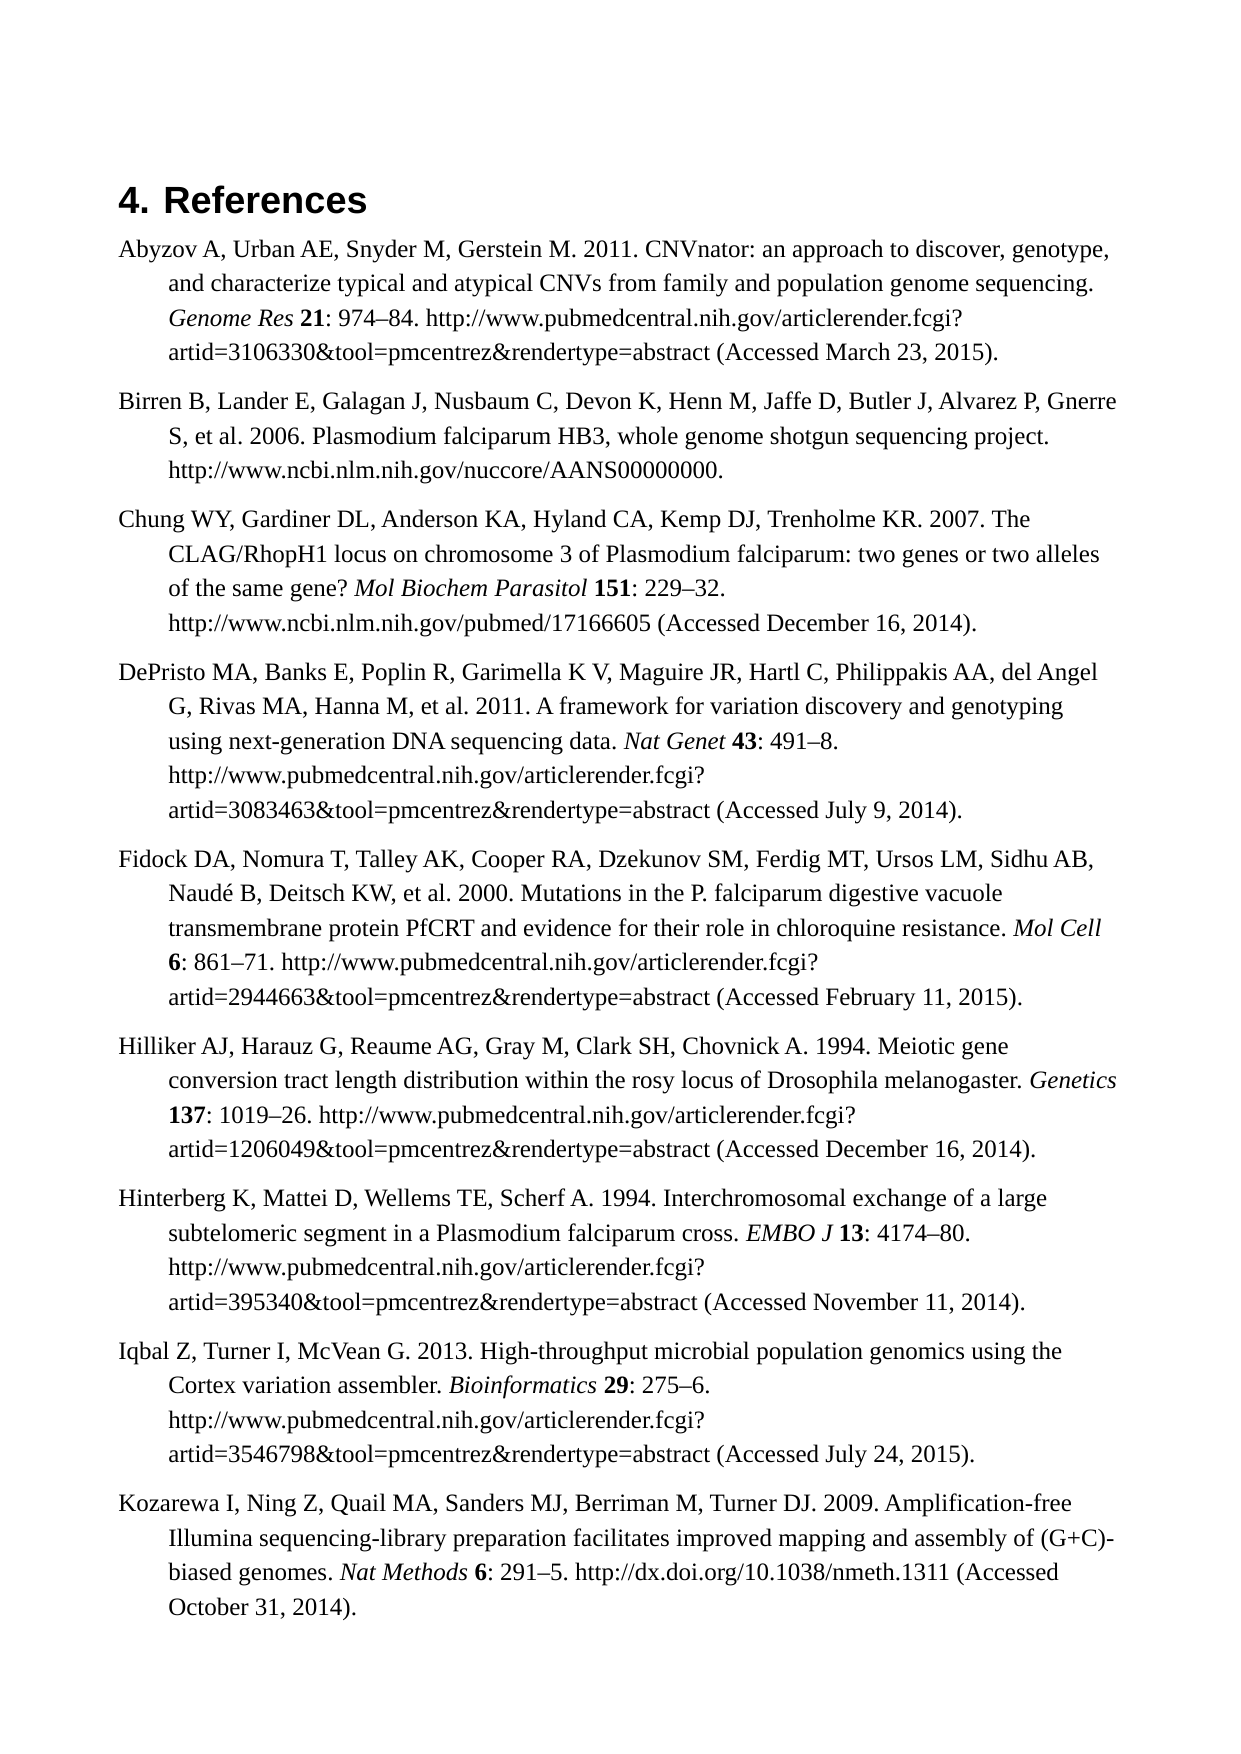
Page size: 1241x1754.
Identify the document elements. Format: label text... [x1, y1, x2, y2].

text Fidock DA, Nomura T, Talley AK, Cooper RA, Dzekunov SM, Ferdig MT, Ursos LM, Sidhu AB, Naudé B, Deitsch KW, et al. 2000. Mutations in the P. falciparum digestive vacuole transmembrane protein PfCRT and evidence for their role in chloroquine resistance. Mol Cell 6: 861–71. http://www.pubmedcentral.nih.gov/articlerender.fcgi?artid=2944663&tool=pmcentrez&rendertype=abstract (Accessed February 11, 2015). [118, 844, 1122, 1010]
text Iqbal Z, Turner I, McVean G. 2013. High-throughput microbial population genomics using the Cortex variation assembler. Bioinformatics 29: 275–6. http://www.pubmedcentral.nih.gov/articlerender.fcgi?artid=3546798&tool=pmcentrez&rendertype=abstract (Accessed July 24, 2015). [118, 1336, 1122, 1468]
text Abyzov A, Urban AE, Snyder M, Gerstein M. 2011. CNVnator: an approach to discover, genotype, and characterize typical and atypical CNVs from family and population genome sequencing. Genome Res 21: 974–84. http://www.pubmedcentral.nih.gov/articlerender.fcgi?artid=3106330&tool=pmcentrez&rendertype=abstract (Accessed March 23, 2015). [118, 234, 1122, 366]
text Chung WY, Gardiner DL, Anderson KA, Hyland CA, Kemp DJ, Trenholme KR. 2007. The CLAG/RhopH1 locus on chromosome 3 of Plasmodium falciparum: two genes or two alleles of the same gene? Mol Biochem Parasitol 151: 229–32. http://www.ncbi.nlm.nih.gov/pubmed/17166605 (Accessed December 16, 2014). [118, 504, 1122, 636]
text DePristo MA, Banks E, Poplin R, Garimella K V, Maguire JR, Hartl C, Philippakis AA, del Angel G, Rivas MA, Hanna M, et al. 2011. A framework for variation discovery and genotyping using next-generation DNA sequencing data. Nat Genet 43: 491–8. http://www.pubmedcentral.nih.gov/articlerender.fcgi?artid=3083463&tool=pmcentrez&rendertype=abstract (Accessed July 9, 2014). [118, 657, 1122, 823]
text Hilliker AJ, Harauz G, Reaume AG, Gray M, Clark SH, Chovnick A. 1994. Meiotic gene conversion tract length distribution within the rosy locus of Drosophila melanogaster. Genetics 137: 1019–26. http://www.pubmedcentral.nih.gov/articlerender.fcgi?artid=1206049&tool=pmcentrez&rendertype=abstract (Accessed December 16, 2014). [118, 1031, 1122, 1163]
text Hinterberg K, Mattei D, Wellems TE, Scherf A. 1994. Interchromosomal exchange of a large subtelomeric segment in a Plasmodium falciparum cross. EMBO J 13: 4174–80. http://www.pubmedcentral.nih.gov/articlerender.fcgi?artid=395340&tool=pmcentrez&rendertype=abstract (Accessed November 11, 2014). [118, 1183, 1122, 1315]
text Kozarewa I, Ning Z, Quail MA, Sanders MJ, Berriman M, Turner DJ. 2009. Amplification-free Illumina sequencing-library preparation facilitates improved mapping and assembly of (G+C)-biased genomes. Nat Methods 6: 291–5. http://dx.doi.org/10.1038/nmeth.1311 (Accessed October 31, 2014). [118, 1488, 1122, 1620]
text Birren B, Lander E, Galagan J, Nusbaum C, Devon K, Henn M, Jaffe D, Butler J, Alvarez P, Gnerre S, et al. 2006. Plasmodium falciparum HB3, whole genome shotgun sequencing project. http://www.ncbi.nlm.nih.gov/nuccore/AANS00000000. [118, 386, 1122, 484]
subtitle References [118, 178, 1122, 221]
